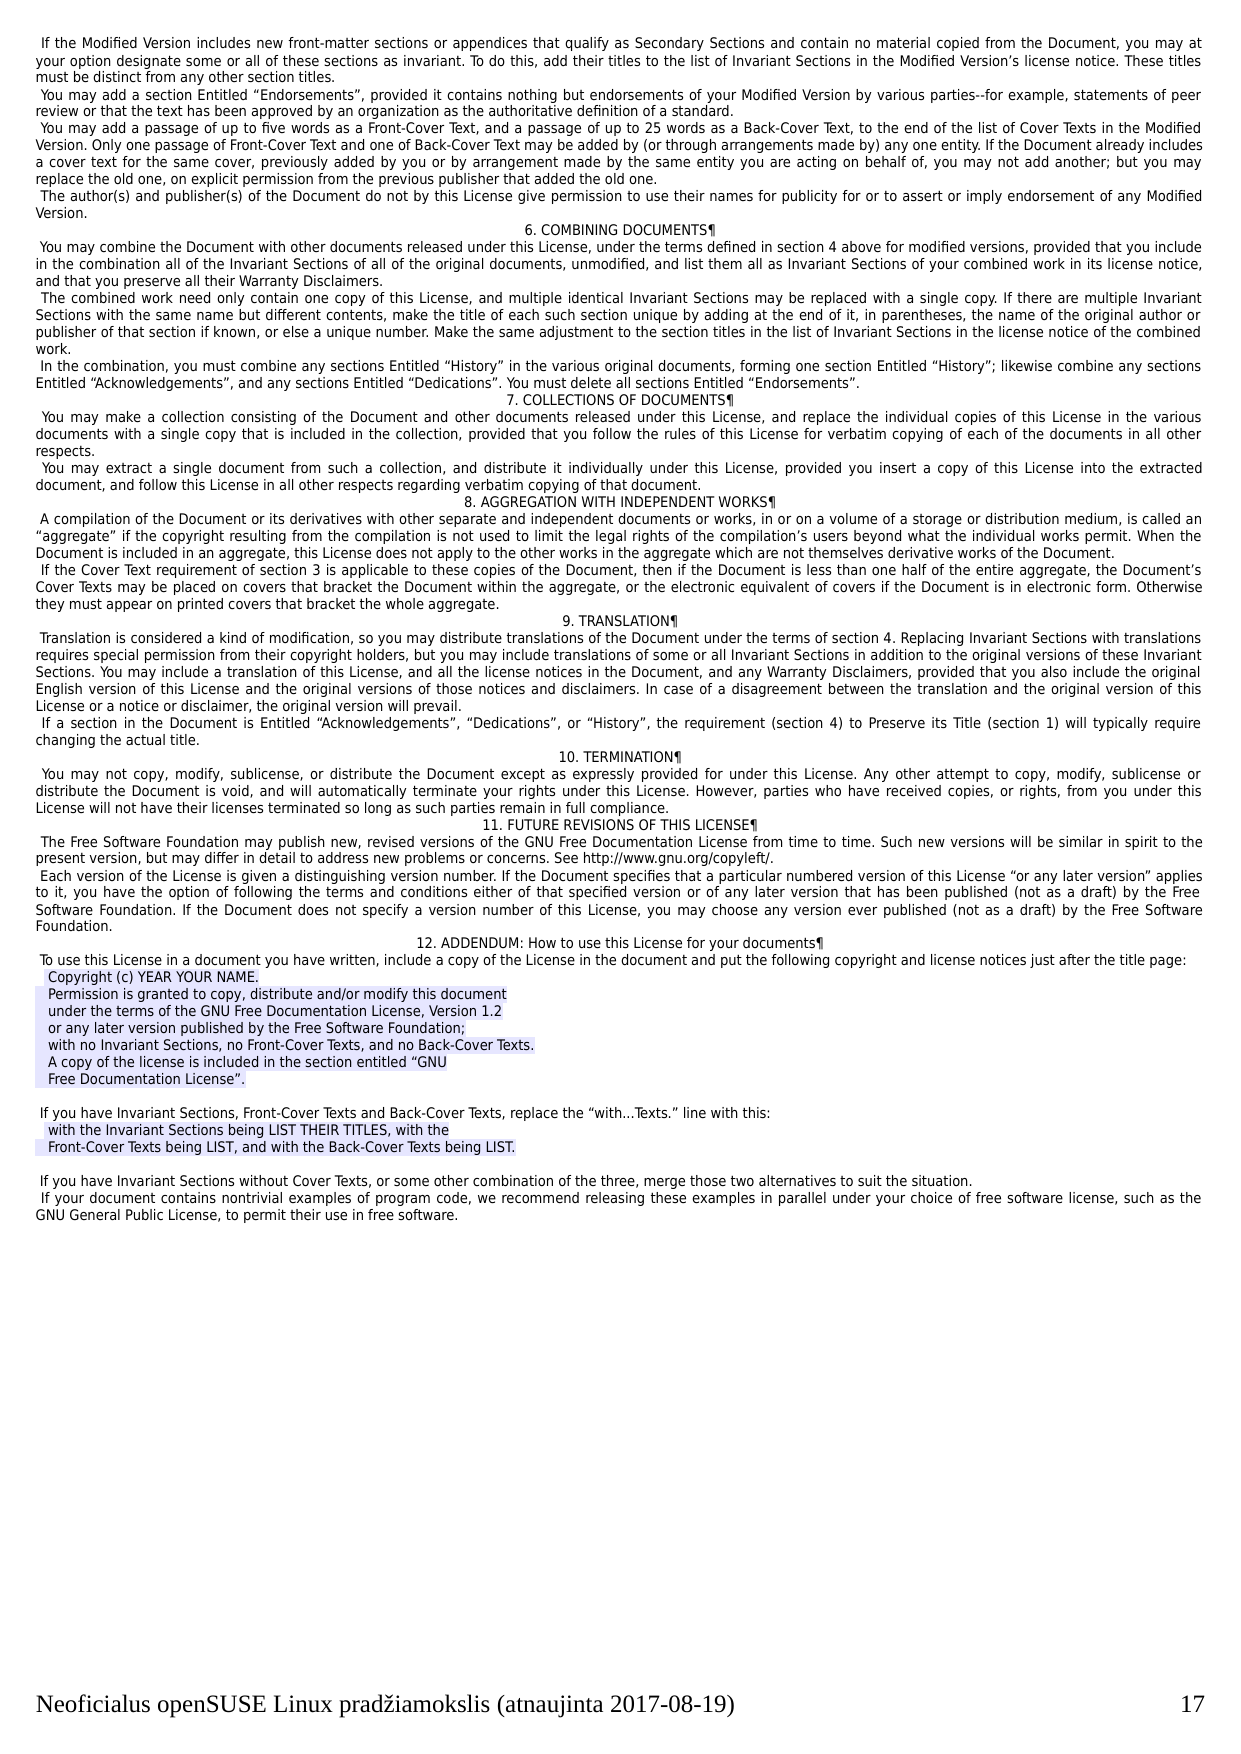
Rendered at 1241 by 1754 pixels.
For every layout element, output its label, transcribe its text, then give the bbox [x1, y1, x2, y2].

text If you have Invariant Sections without Cover Texts, or some other combination of the three, merge those two alternatives to suit the situation. [35, 1173, 1205, 1190]
text Permission is granted to copy, distribute and/or modify this document [35, 986, 1205, 1003]
text The author(s) and publisher(s) of the Document do not by this License give permission to use their names for publicity for or to assert or imply endorsement of any Modified Version. [35, 188, 1205, 222]
text 6. COMBINING DOCUMENTS¶ [35, 222, 1205, 239]
text You may add a section Entitled “Endorsements”, provided it contains nothing but endorsements of your Modified Version by various parties--for example, statements of peer review or that the text has been approved by an organization as the authoritative definition of a standard. [35, 86, 1205, 120]
text A compilation of the Document or its derivatives with other separate and independent documents or works, in or on a volume of a storage or distribution medium, is called an “aggregate” if the copyright resulting from the compilation is not used to limit the legal rights of the compilation’s users beyond what the individual works permit. When the Document is included in an aggregate, this License does not apply to the other works in the aggregate which are not themselves derivative works of the Document. [35, 511, 1205, 562]
text 10. TERMINATION¶ [35, 748, 1205, 766]
text A copy of the license is included in the section entitled “GNU [35, 1054, 1205, 1071]
text If you have Invariant Sections, Front-Cover Texts and Back-Cover Texts, replace the “with...Texts.” line with this: [35, 1105, 1205, 1122]
text The Free Software Foundation may publish new, revised versions of the GNU Free Documentation License from time to time. Such new versions will be similar in spirit to the present version, but may differ in detail to address new problems or concerns. See http://www.gnu.org/copyleft/. [35, 833, 1205, 867]
text To use this License in a document you have written, include a copy of the License in the document and put the following copyright and license notices just after the title page: [35, 952, 1205, 969]
text Translation is considered a kind of modification, so you may distribute translations of the Document under the terms of section 4. Replacing Invariant Sections with translations requires special permission from their copyright holders, but you may include translations of some or all Invariant Sections in addition to the original versions of these Invariant Sections. You may include a translation of this License, and all the license notices in the Document, and any Warranty Disclaimers, provided that you also include the original English version of this License and the original versions of those notices and disclaimers. In case of a disagreement between the translation and the original version of this License or a notice or disclaimer, the original version will prevail. [35, 630, 1205, 714]
text You may extract a single document from such a collection, and distribute it individually under this License, provided you insert a copy of this License into the extracted document, and follow this License in all other respects regarding verbatim copying of that document. [35, 460, 1205, 494]
text or any later version published by the Free Software Foundation; [35, 1020, 1205, 1037]
text Copyright (c) YEAR YOUR NAME. [35, 969, 1205, 986]
text You may combine the Document with other documents released under this License, under the terms defined in section 4 above for modified versions, provided that you include in the combination all of the Invariant Sections of all of the original documents, unmodified, and list them all as Invariant Sections of your combined work in its license notice, and that you preserve all their Warranty Disclaimers. [35, 239, 1205, 290]
text In the combination, you must combine any sections Entitled “History” in the various original documents, forming one section Entitled “History”; likewise combine any sections Entitled “Acknowledgements”, and any sections Entitled “Dedications”. You must delete all sections Entitled “Endorsements”. [35, 358, 1205, 392]
text 11. FUTURE REVISIONS OF THIS LICENSE¶ [35, 816, 1205, 833]
text Each version of the License is given a distinguishing version number. If the Document specifies that a particular numbered version of this License “or any later version” applies to it, you have the option of following the terms and conditions either of that specified version or of any later version that has been published (not as a draft) by the Free Software Foundation. If the Document does not specify a version number of this License, you may choose any version ever published (not as a draft) by the Free Software Foundation. [35, 867, 1205, 935]
text 7. COLLECTIONS OF DOCUMENTS¶ [35, 392, 1205, 409]
text Free Documentation License”. [35, 1071, 1205, 1088]
text 12. ADDENDUM: How to use this License for your documents¶ [35, 935, 1205, 952]
text If the Modified Version includes new front-matter sections or appendices that qualify as Secondary Sections and contain no material copied from the Document, you may at your option designate some or all of these sections as invariant. To do this, add their titles to the list of Invariant Sections in the Modified Version’s license notice. These titles must be distinct from any other section titles. [35, 35, 1205, 86]
text The combined work need only contain one copy of this License, and multiple identical Invariant Sections may be replaced with a single copy. If there are multiple Invariant Sections with the same name but different contents, make the title of each such section unique by adding at the end of it, in parentheses, the name of the original author or publisher of that section if known, or else a unique number. Make the same adjustment to the section titles in the list of Invariant Sections in the license notice of the combined work. [35, 290, 1205, 358]
text If a section in the Document is Entitled “Acknowledgements”, “Dedications”, or “History”, the requirement (section 4) to Preserve its Title (section 1) will typically require changing the actual title. [35, 714, 1205, 748]
text You may make a collection consisting of the Document and other documents released under this License, and replace the individual copies of this License in the various documents with a single copy that is included in the collection, provided that you follow the rules of this License for verbatim copying of each of the documents in all other respects. [35, 409, 1205, 460]
text You may add a passage of up to five words as a Front-Cover Text, and a passage of up to 25 words as a Back-Cover Text, to the end of the list of Cover Texts in the Modified Version. Only one passage of Front-Cover Text and one of Back-Cover Text may be added by (or through arrangements made by) any one entity. If the Document already includes a cover text for the same cover, previously added by you or by arrangement made by the same entity you are acting on behalf of, you may not add another; but you may replace the old one, on explicit permission from the previous publisher that added the old one. [35, 120, 1205, 188]
text Front-Cover Texts being LIST, and with the Back-Cover Texts being LIST. [35, 1139, 1205, 1156]
text under the terms of the GNU Free Documentation License, Version 1.2 [35, 1003, 1205, 1020]
text 9. TRANSLATION¶ [35, 613, 1205, 630]
text with no Invariant Sections, no Front-Cover Texts, and no Back-Cover Texts. [35, 1037, 1205, 1054]
text You may not copy, modify, sublicense, or distribute the Document except as expressly provided for under this License. Any other attempt to copy, modify, sublicense or distribute the Document is void, and will automatically terminate your rights under this License. However, parties who have received copies, or rights, from you under this License will not have their licenses terminated so long as such parties remain in full compliance. [35, 766, 1205, 816]
text If the Cover Text requirement of section 3 is applicable to these copies of the Document, then if the Document is less than one half of the entire aggregate, the Document’s Cover Texts may be placed on covers that bracket the Document within the aggregate, or the electronic equivalent of covers if the Document is in electronic form. Otherwise they must appear on printed covers that bracket the whole aggregate. [35, 562, 1205, 613]
text 8. AGGREGATION WITH INDEPENDENT WORKS¶ [35, 494, 1205, 511]
text with the Invariant Sections being LIST THEIR TITLES, with the [35, 1122, 1205, 1139]
text If your document contains nontrivial examples of program code, we recommend releasing these examples in parallel under your choice of free software license, such as the GNU General Public License, to permit their use in free software. [35, 1190, 1205, 1224]
